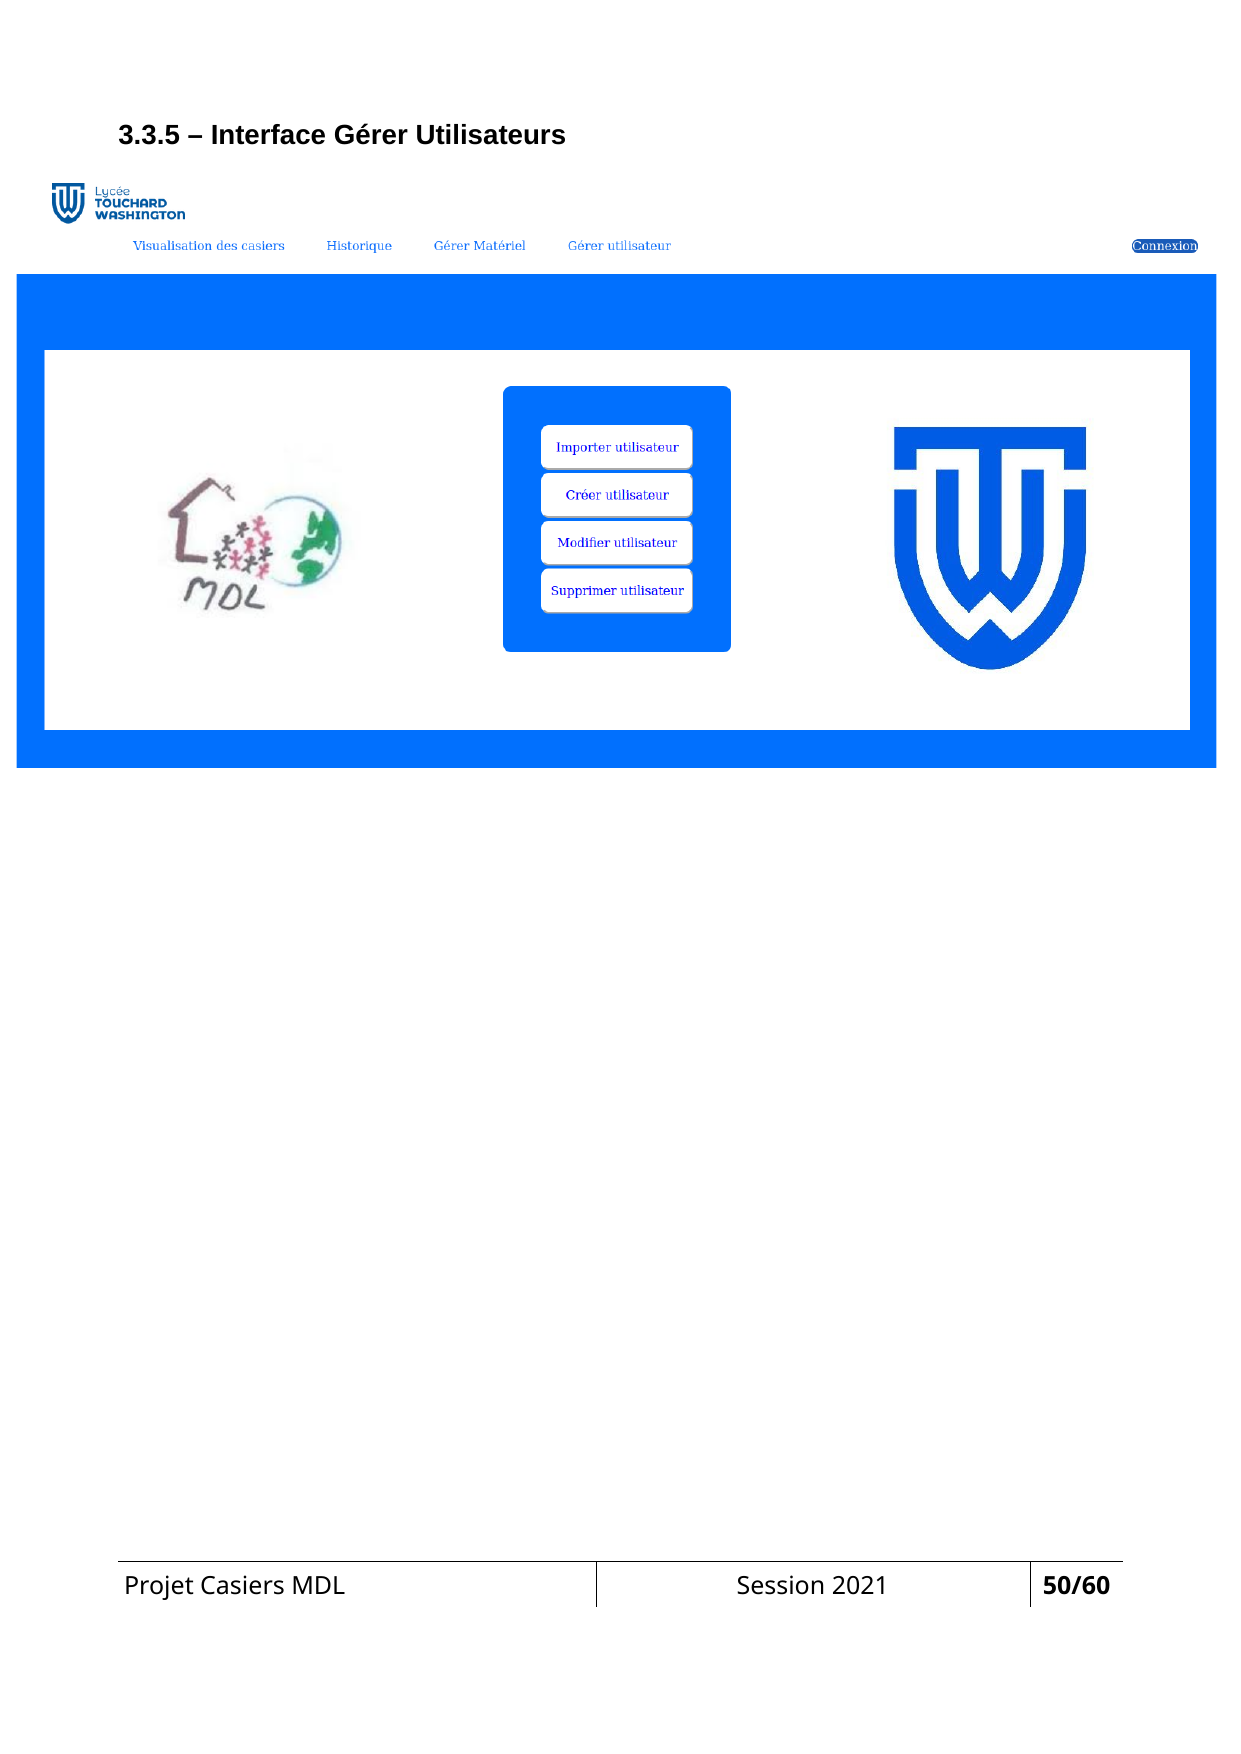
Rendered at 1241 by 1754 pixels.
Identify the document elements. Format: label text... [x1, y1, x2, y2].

subtitle 3.3.5 – Interface Gérer Utilisateurs [118, 118, 1122, 150]
picture [16, 161, 1217, 768]
